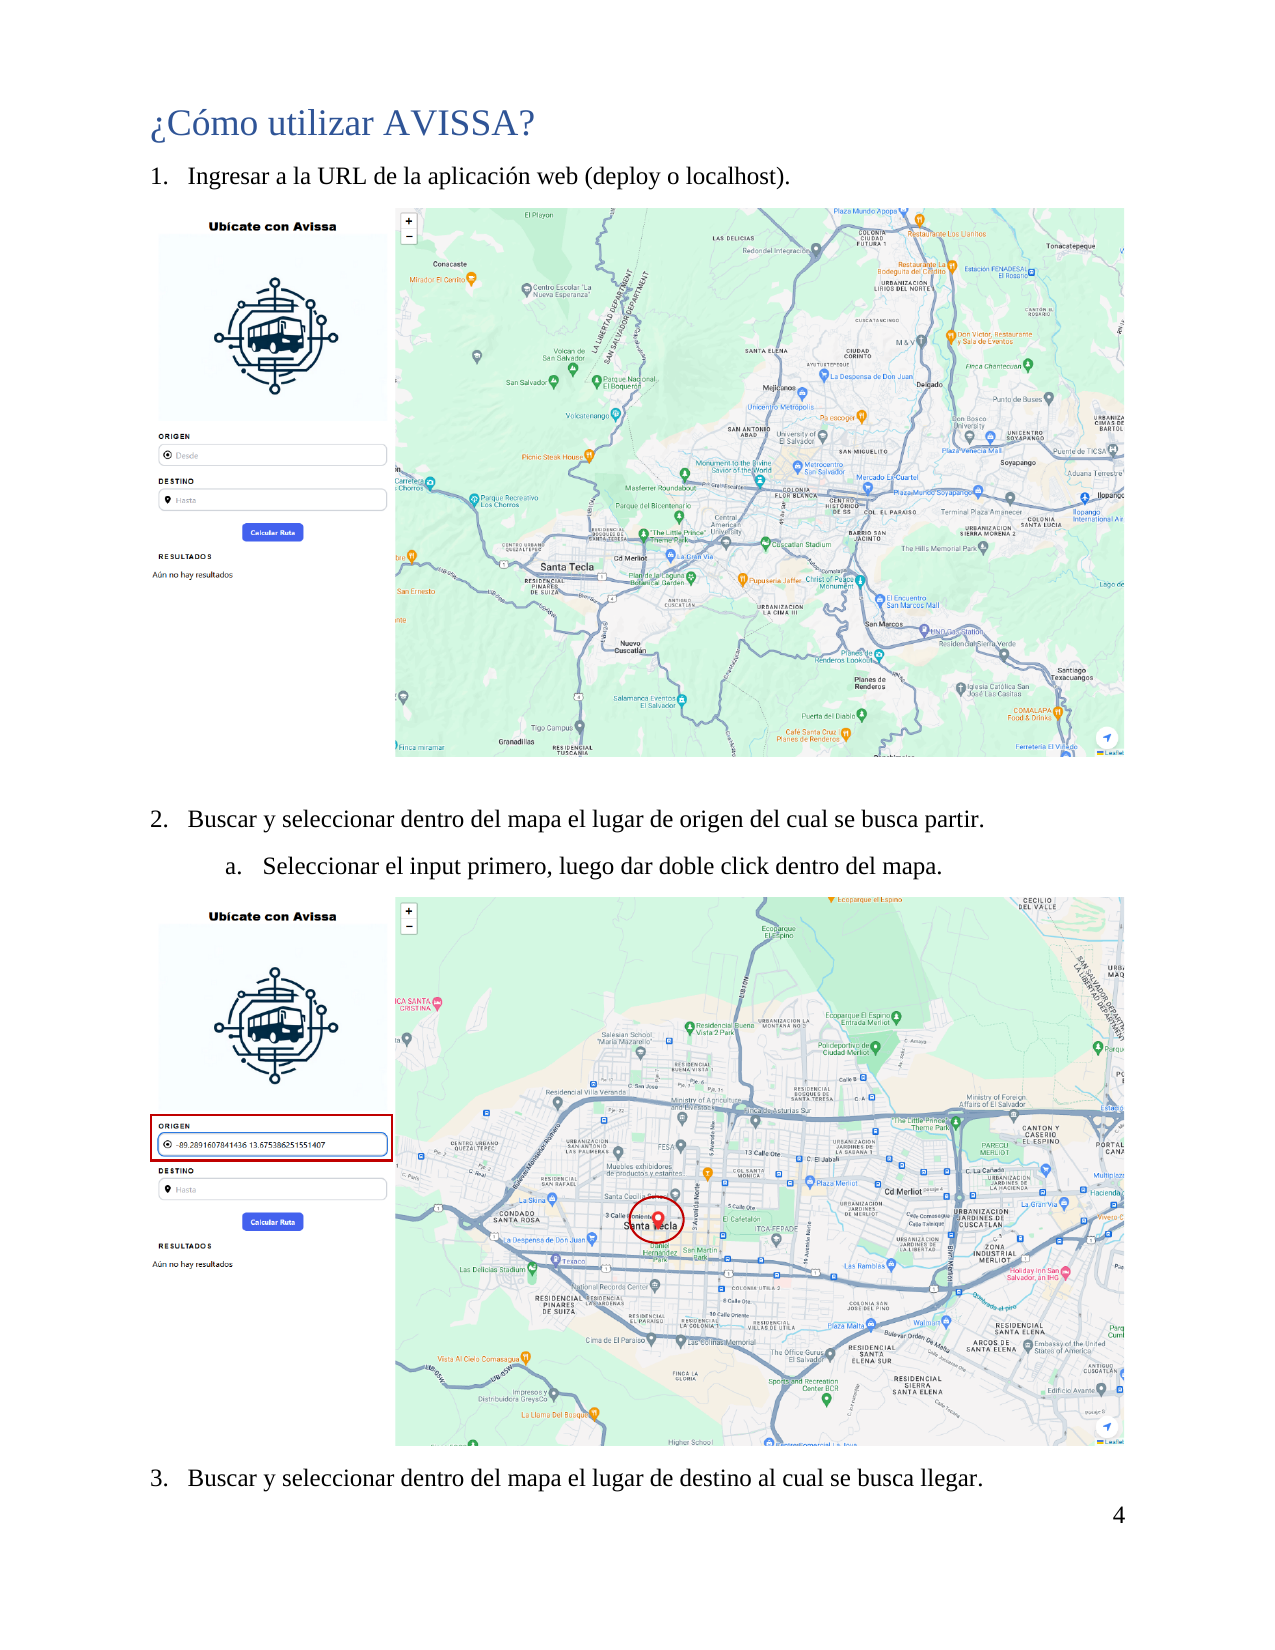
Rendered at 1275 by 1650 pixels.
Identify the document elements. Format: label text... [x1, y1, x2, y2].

list Buscar y seleccionar dentro del mapa el lugar de origen del cual se busca partir. [150, 804, 1125, 833]
list Ingresar a la URL de la aplicación web (deploy o localhost). [150, 161, 1125, 190]
subtitle ¿Cómo utilizar AVISSA? [150, 100, 1125, 143]
list Seleccionar el input primero, luego dar doble click dentro del mapa. [225, 851, 1125, 879]
list Buscar y seleccionar dentro del mapa el lugar de destino al cual se busca llegar. [150, 1463, 1125, 1492]
